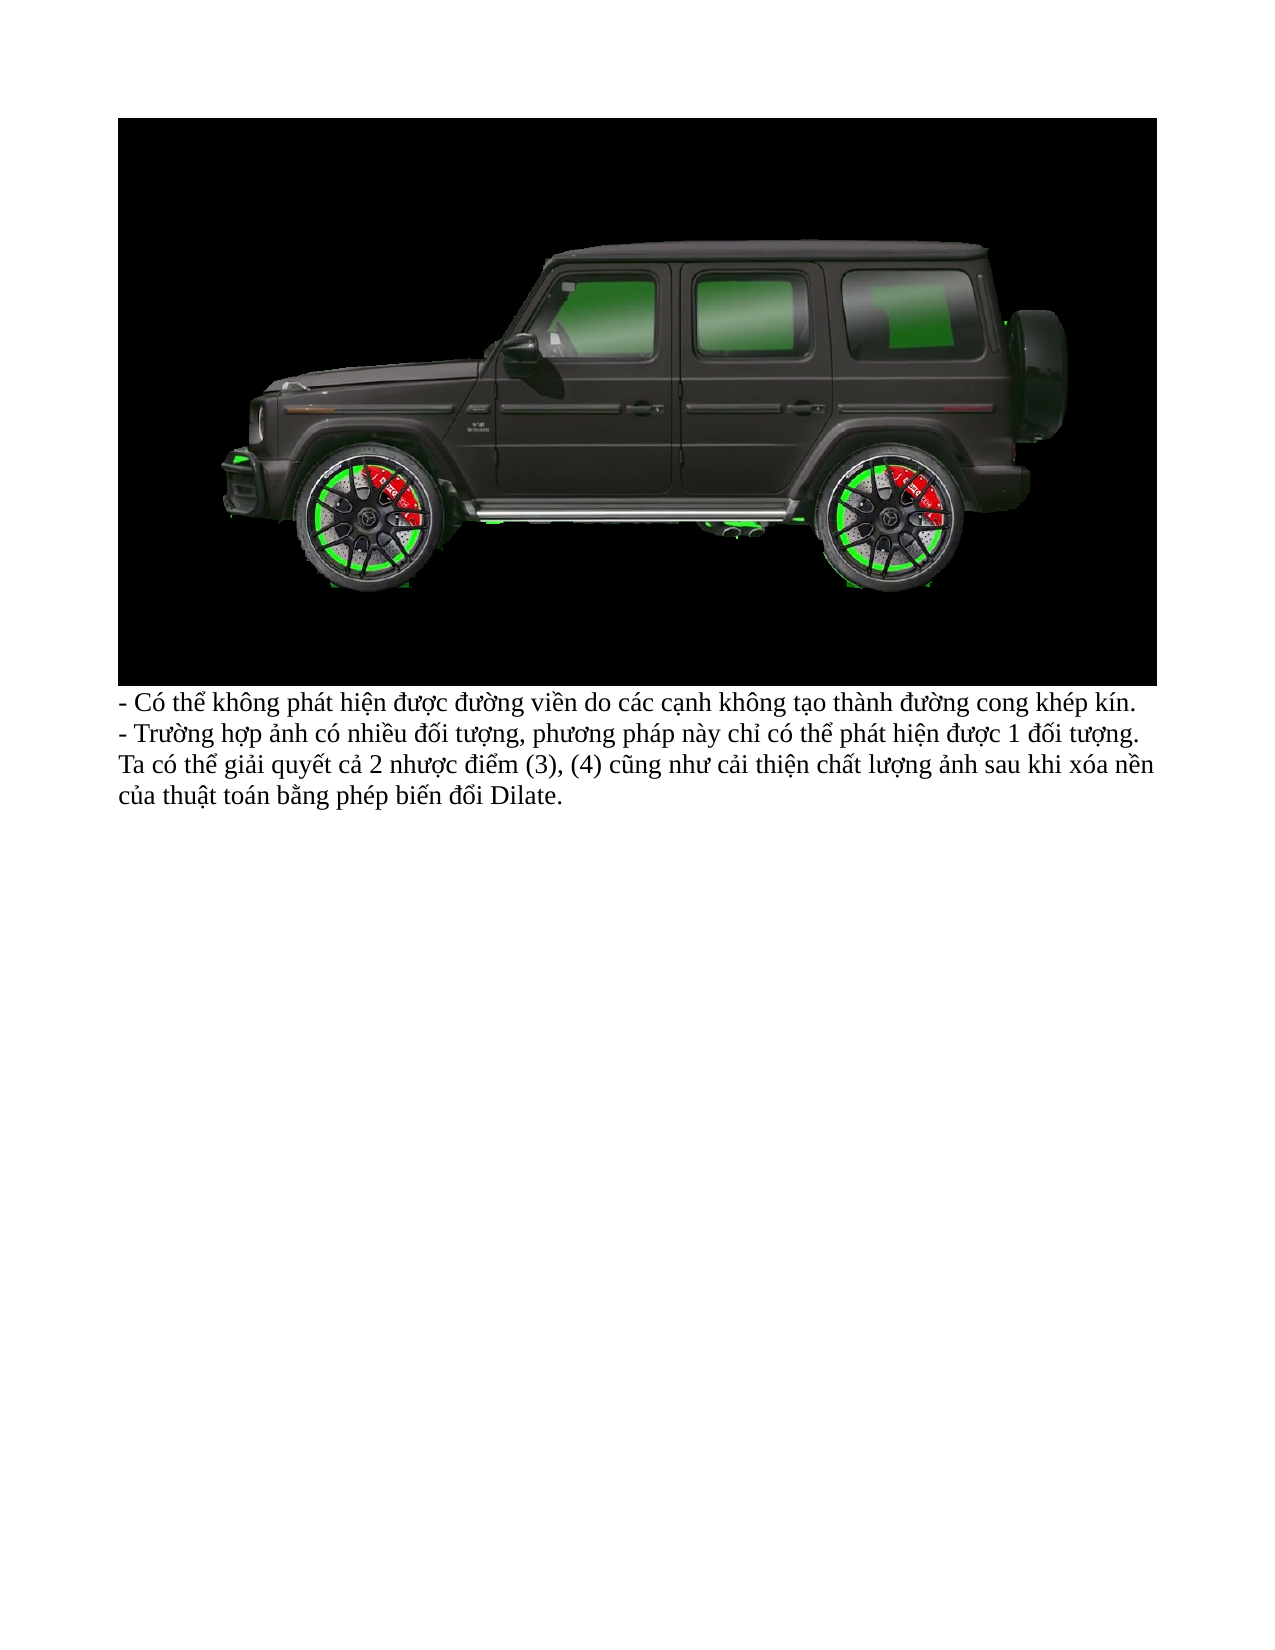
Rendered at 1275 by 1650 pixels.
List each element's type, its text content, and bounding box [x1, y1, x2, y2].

text - Có thể không phát hiện được đường viền do các cạnh không tạo thành đường cong khép kín. [118, 686, 1157, 717]
picture [118, 118, 1157, 686]
text Ta có thể giải quyết cả 2 nhược điểm (3), (4) cũng như cải thiện chất lượng ảnh sau khi xóa nền của thuật toán bằng phép biến đổi Dilate. [118, 748, 1157, 811]
text - Trường hợp ảnh có nhiều đối tượng, phương pháp này chỉ có thể phát hiện được 1 đối tượng. [118, 717, 1157, 748]
